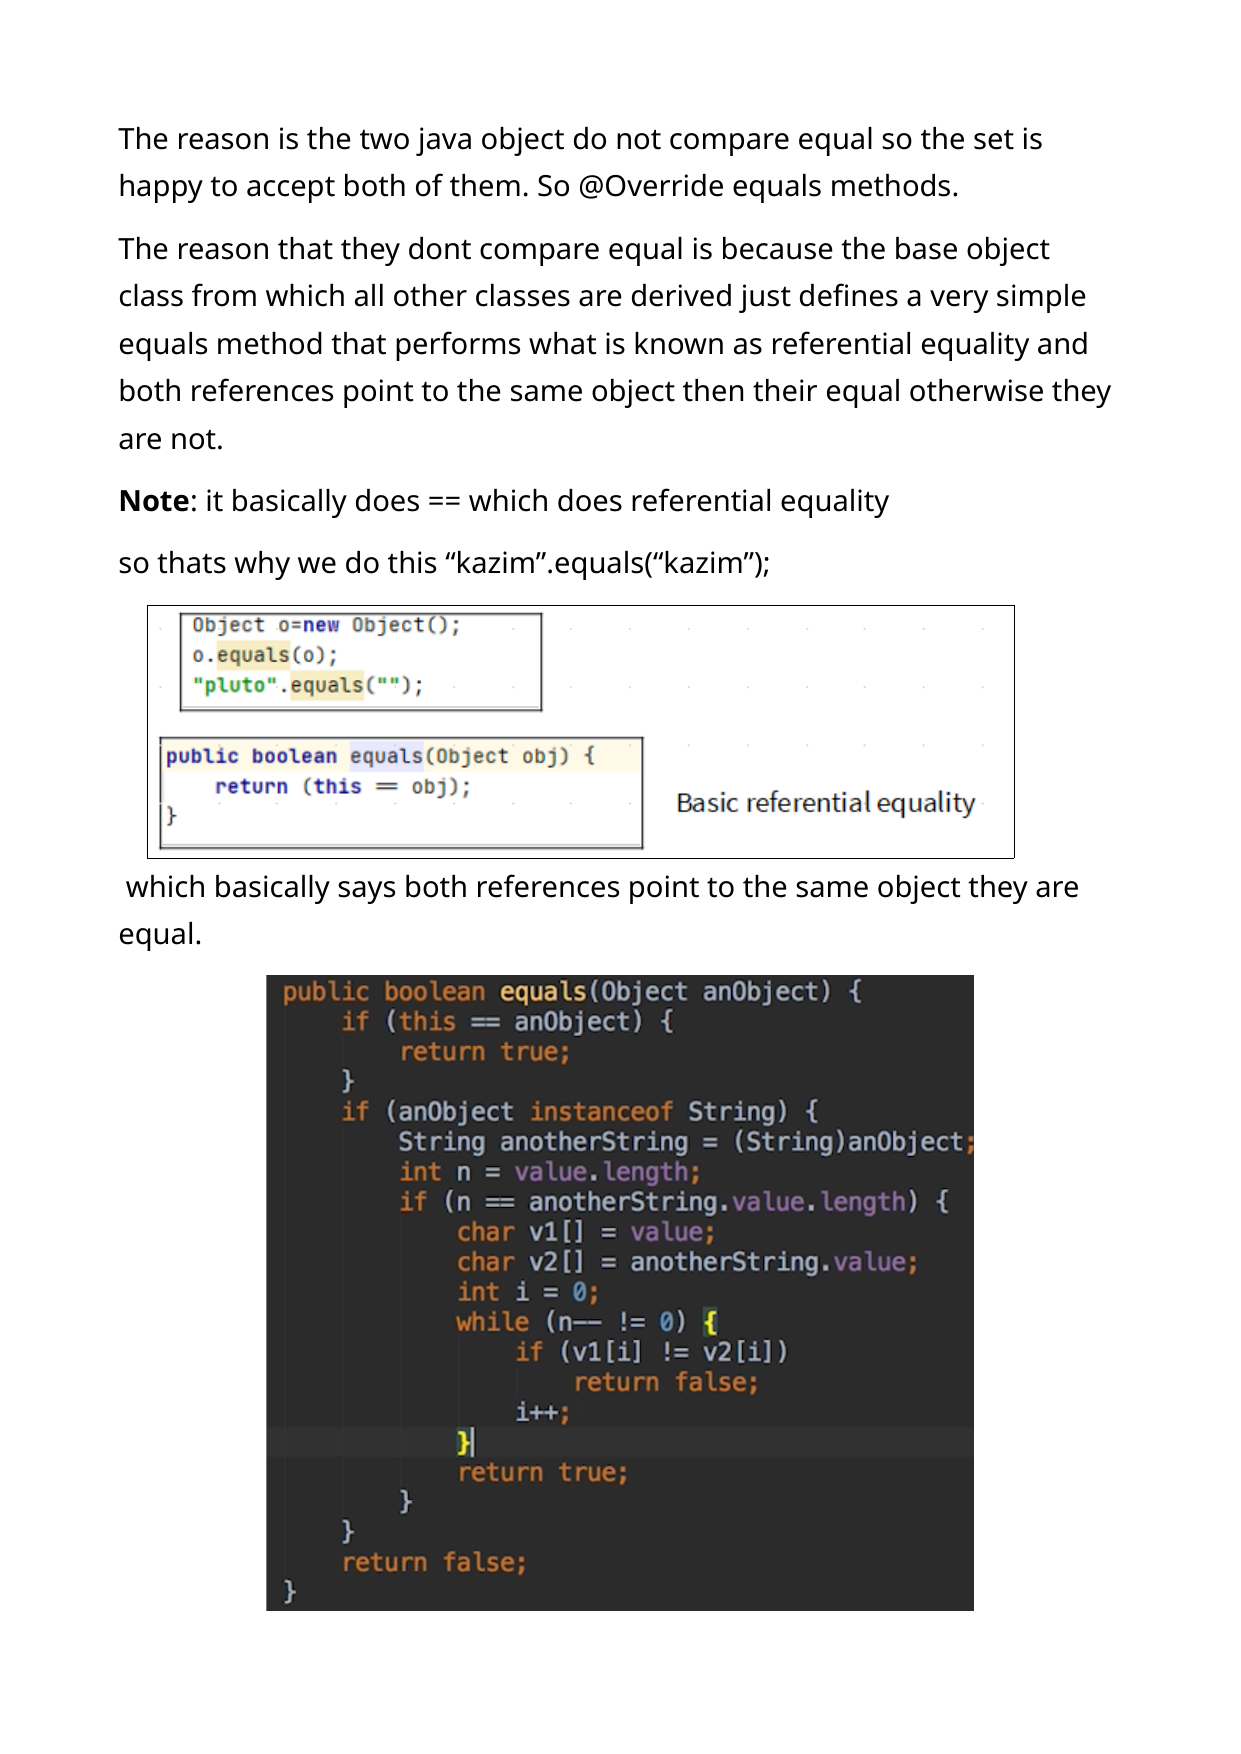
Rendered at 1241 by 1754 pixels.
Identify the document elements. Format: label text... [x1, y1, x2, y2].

text so thats why we do this “kazim”.equals(“kazim”); [118, 543, 1122, 582]
picture [266, 975, 974, 1611]
text which basically says both references point to the same object they are equal. [118, 605, 1122, 953]
picture [150, 607, 1012, 855]
text Note: it basically does == which does referential equality [118, 481, 1122, 520]
text The reason that they dont compare equal is because the base object class from which all other classes are derived just defines a very simple equals method that performs what is known as referential equality and both references point to the same object then their equal otherwise they are not. [118, 228, 1122, 458]
text The reason is the two java object do not compare equal so the set is happy to accept both of them. So @Override equals methods. [118, 118, 1122, 205]
